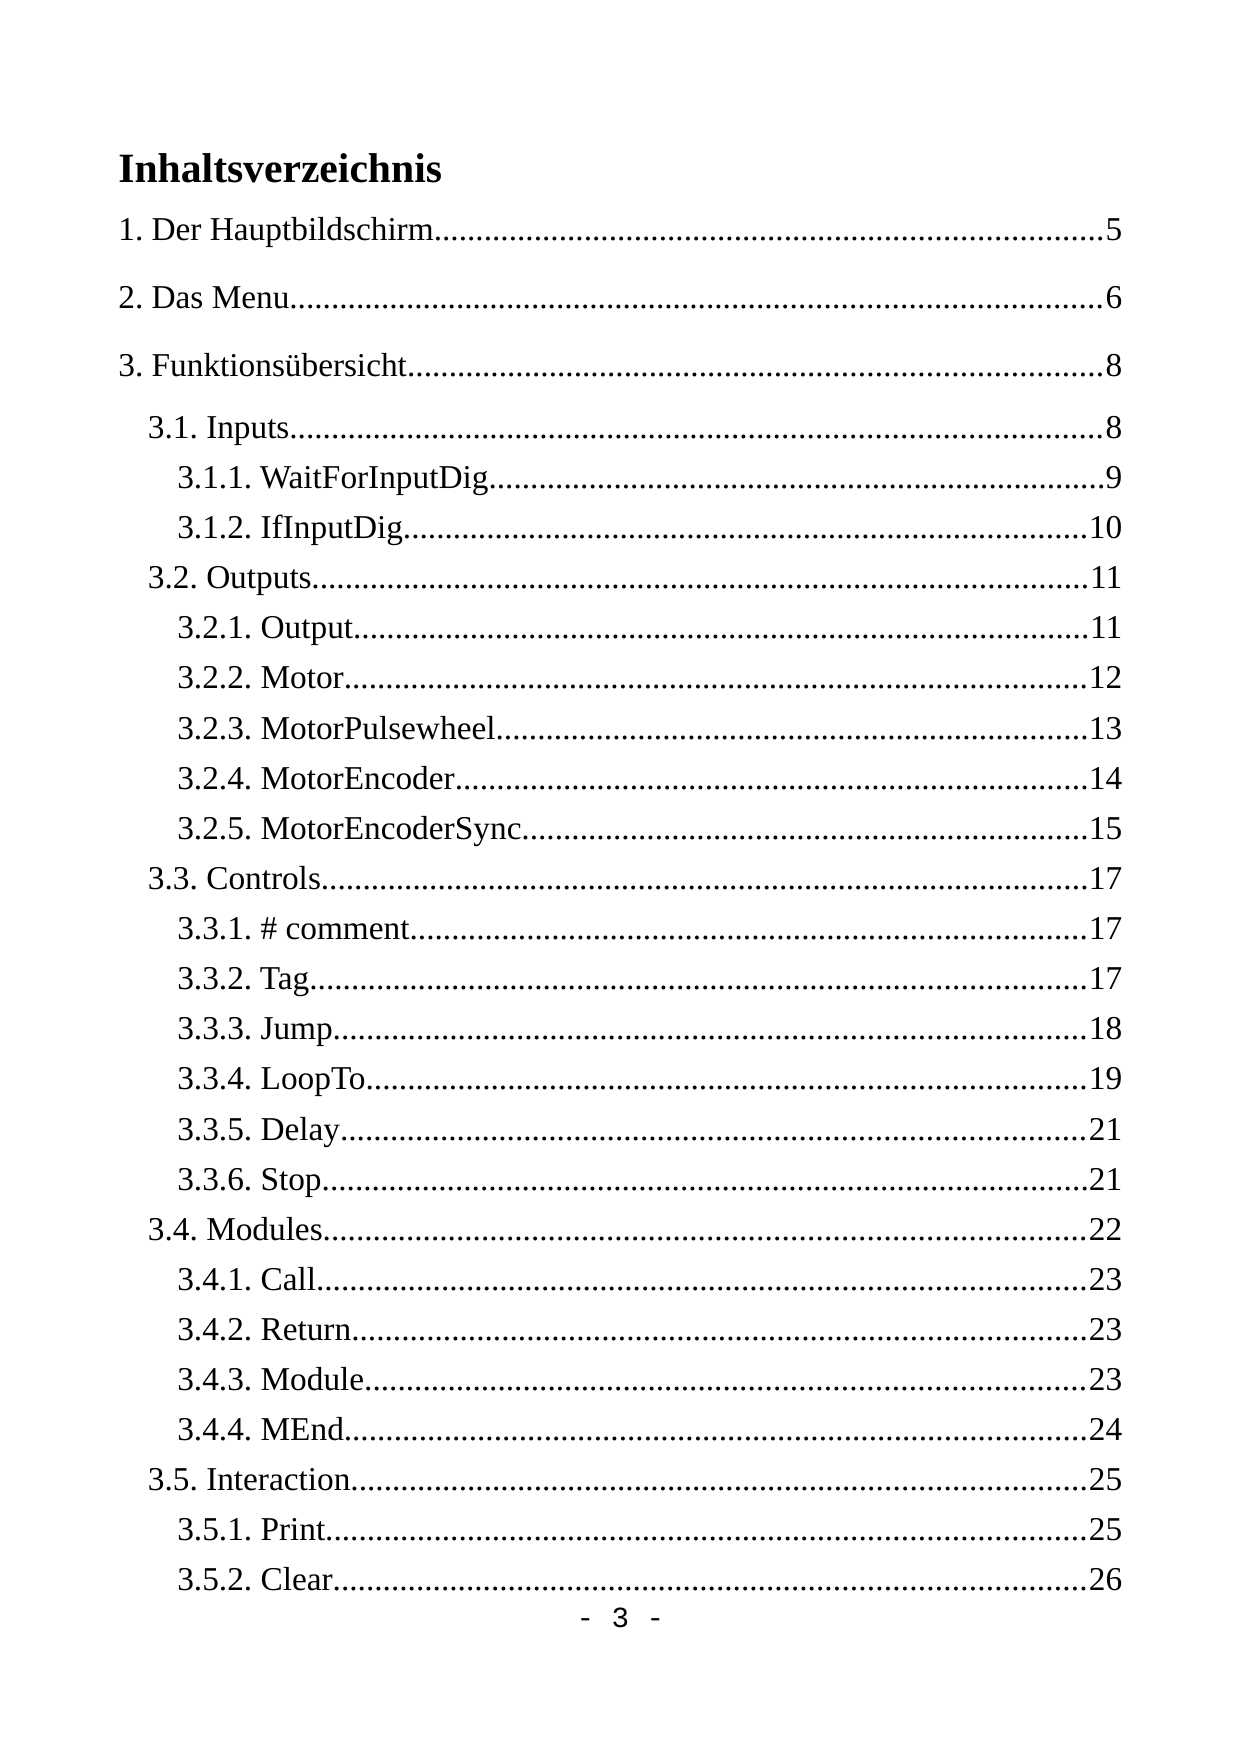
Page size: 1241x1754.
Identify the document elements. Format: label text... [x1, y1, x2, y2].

text 3.4.2. Return 23 [177, 1309, 1122, 1347]
text 3. Funktionsübersicht 8 [118, 345, 1122, 384]
text 3.5.1. Print 25 [177, 1509, 1122, 1548]
text 3.4.4. MEnd 24 [177, 1409, 1122, 1448]
text 1. Der Hauptbildschirm 5 [118, 209, 1122, 248]
subtitle Inhaltsverzeichnis [118, 143, 1122, 191]
text 3.3. Controls 17 [148, 858, 1122, 897]
text 3.2.3. MotorPulsewheel 13 [177, 708, 1122, 746]
text 3.2.2. Motor 12 [177, 658, 1122, 696]
text 3.5. Interaction 25 [148, 1459, 1122, 1498]
text 3.3.1. # comment 17 [177, 908, 1122, 947]
text 3.2. Outputs 11 [148, 558, 1122, 596]
text 3.2.5. MotorEncoderSync 15 [177, 808, 1122, 846]
text 3.1.1. WaitForInputDig 9 [177, 457, 1122, 496]
text 3.1.2. IfInputDig 10 [177, 507, 1122, 546]
text 3.3.3. Jump 18 [177, 1008, 1122, 1047]
text 3.2.4. MotorEncoder 14 [177, 758, 1122, 796]
text 3.1. Inputs 8 [148, 407, 1122, 446]
text 3.3.2. Tag 17 [177, 958, 1122, 997]
text 2. Das Menu 6 [118, 277, 1122, 316]
text 3.4.1. Call 23 [177, 1259, 1122, 1297]
text 3.5.2. Clear 26 [177, 1560, 1122, 1598]
text 3.3.6. Stop 21 [177, 1159, 1122, 1197]
text 3.3.4. LoopTo 19 [177, 1059, 1122, 1097]
text 3.4.3. Module 23 [177, 1359, 1122, 1398]
text 3.4. Modules 22 [148, 1209, 1122, 1247]
text 3.3.5. Delay 21 [177, 1109, 1122, 1147]
text 3.2.1. Output 11 [177, 608, 1122, 646]
